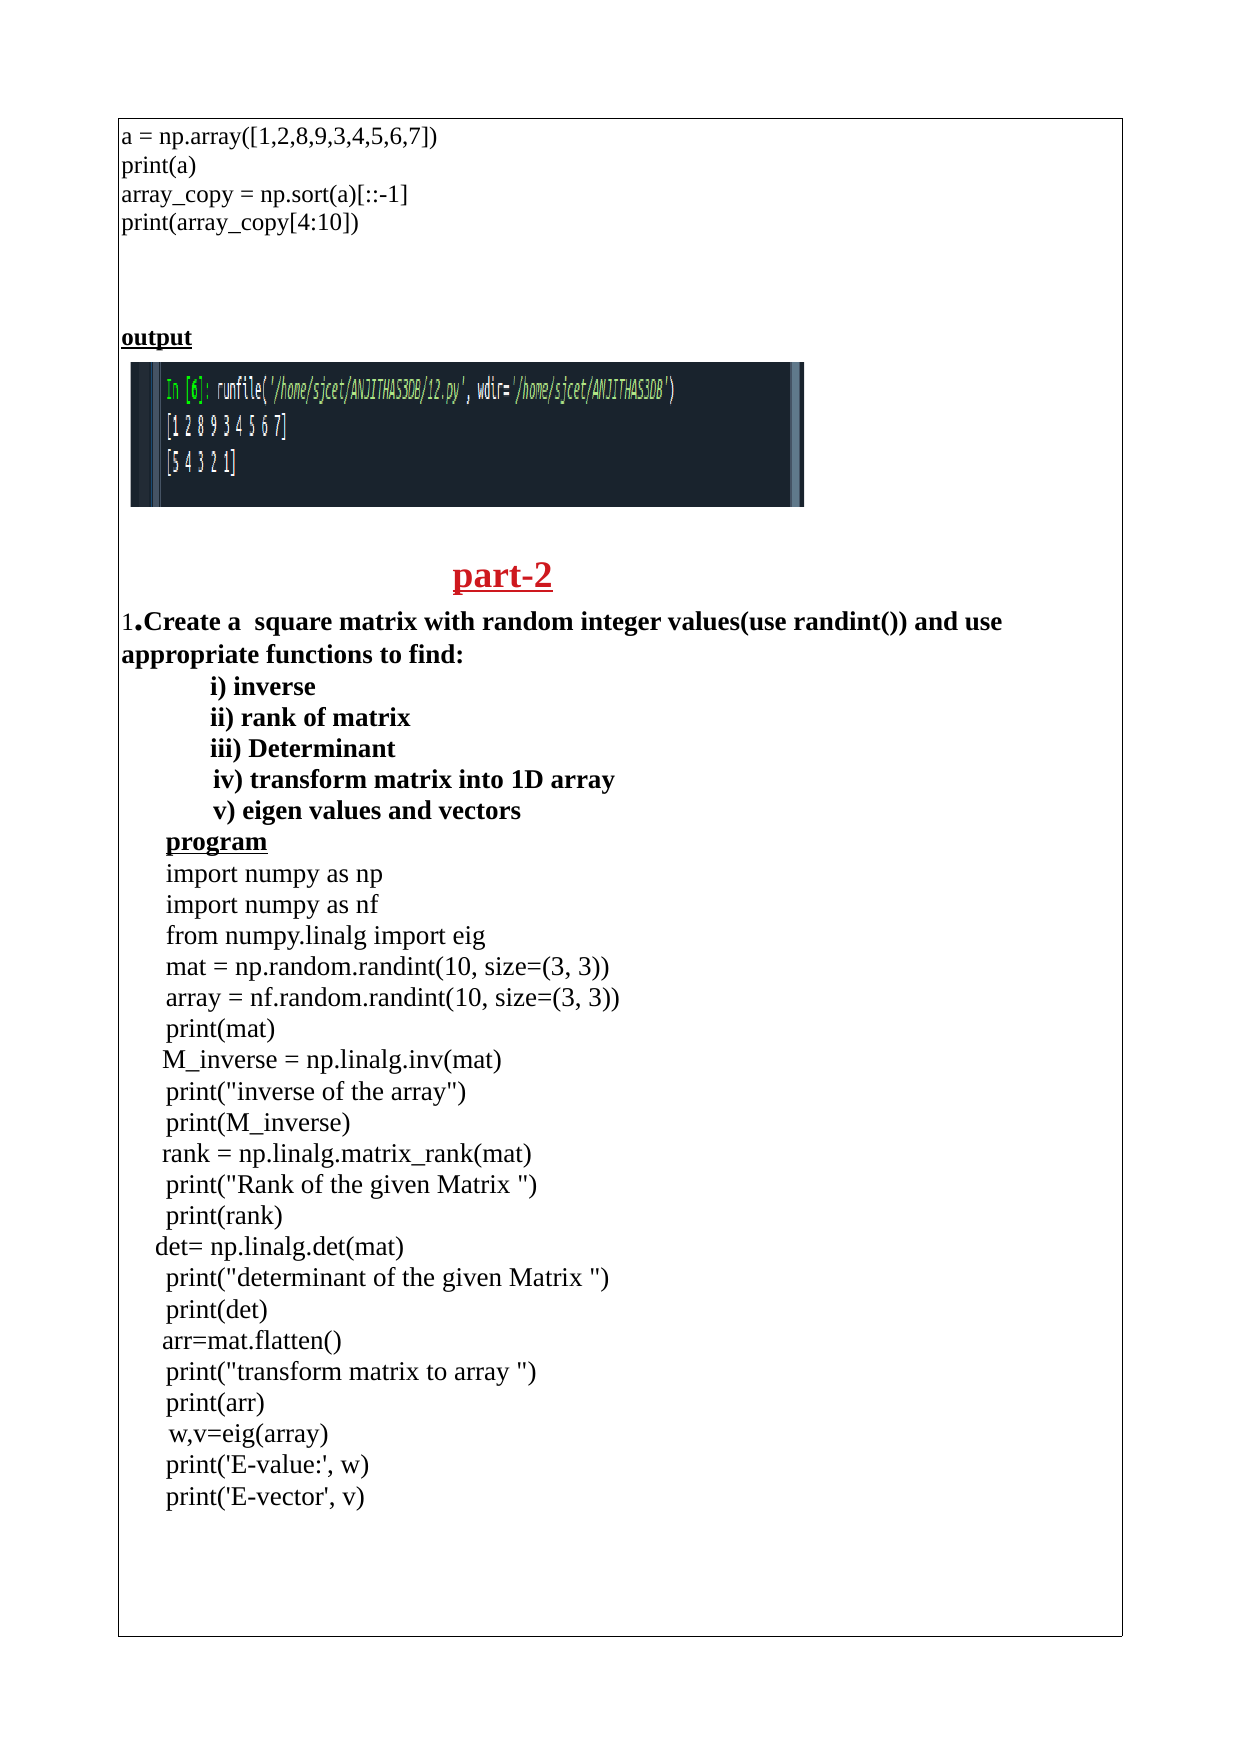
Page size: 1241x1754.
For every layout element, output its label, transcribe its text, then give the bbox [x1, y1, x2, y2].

text print('E-vector', v) [166, 1479, 1119, 1511]
text print(array_copy[4:10]) [121, 207, 1119, 236]
text print("inverse of the array") [166, 1075, 1119, 1106]
text arr=mat.flatten() [121, 1324, 1119, 1355]
text import numpy as nf [166, 888, 1119, 919]
text w,v=eig(array) [121, 1417, 1119, 1448]
text output [121, 322, 1119, 351]
text from numpy.linalg import eig [166, 919, 1119, 950]
text a = np.array([1,2,8,9,3,4,5,6,7]) [121, 121, 1119, 150]
text mat = np.random.randint(10, size=(3, 3)) [166, 950, 1119, 981]
text 1.Create a square matrix with random integer values(use randint()) and use appropriate functions to find: [121, 596, 1119, 670]
text det= np.linalg.det(mat) [121, 1230, 1119, 1262]
text ii) rank of matrix [210, 701, 1119, 732]
text v) eigen values and vectors [166, 794, 1119, 826]
text print(mat) [166, 1012, 1119, 1043]
text program [166, 826, 1119, 857]
text rank = np.linalg.matrix_rank(mat) [121, 1137, 1119, 1168]
text print('E-value:', w) [166, 1448, 1119, 1479]
text print("determinant of the given Matrix ") [166, 1262, 1119, 1293]
text array = nf.random.randint(10, size=(3, 3)) [166, 981, 1119, 1012]
text M_inverse = np.linalg.inv(mat) [121, 1043, 1119, 1075]
text print(arr) [166, 1386, 1119, 1417]
text import numpy as np [166, 857, 1119, 888]
text array_copy = np.sort(a)[::-1] [121, 179, 1119, 207]
text print(a) [121, 150, 1119, 179]
text print(M_inverse) [166, 1106, 1119, 1137]
text part-2 [121, 552, 1119, 596]
text print("Rank of the given Matrix ") [166, 1168, 1119, 1199]
text i) inverse [210, 670, 1119, 701]
text print(rank) [166, 1199, 1119, 1230]
text iii) Determinant [210, 732, 1119, 763]
text print("transform matrix to array ") [166, 1355, 1119, 1386]
text iv) transform matrix into 1D array [166, 763, 1119, 794]
text print(det) [166, 1293, 1119, 1324]
